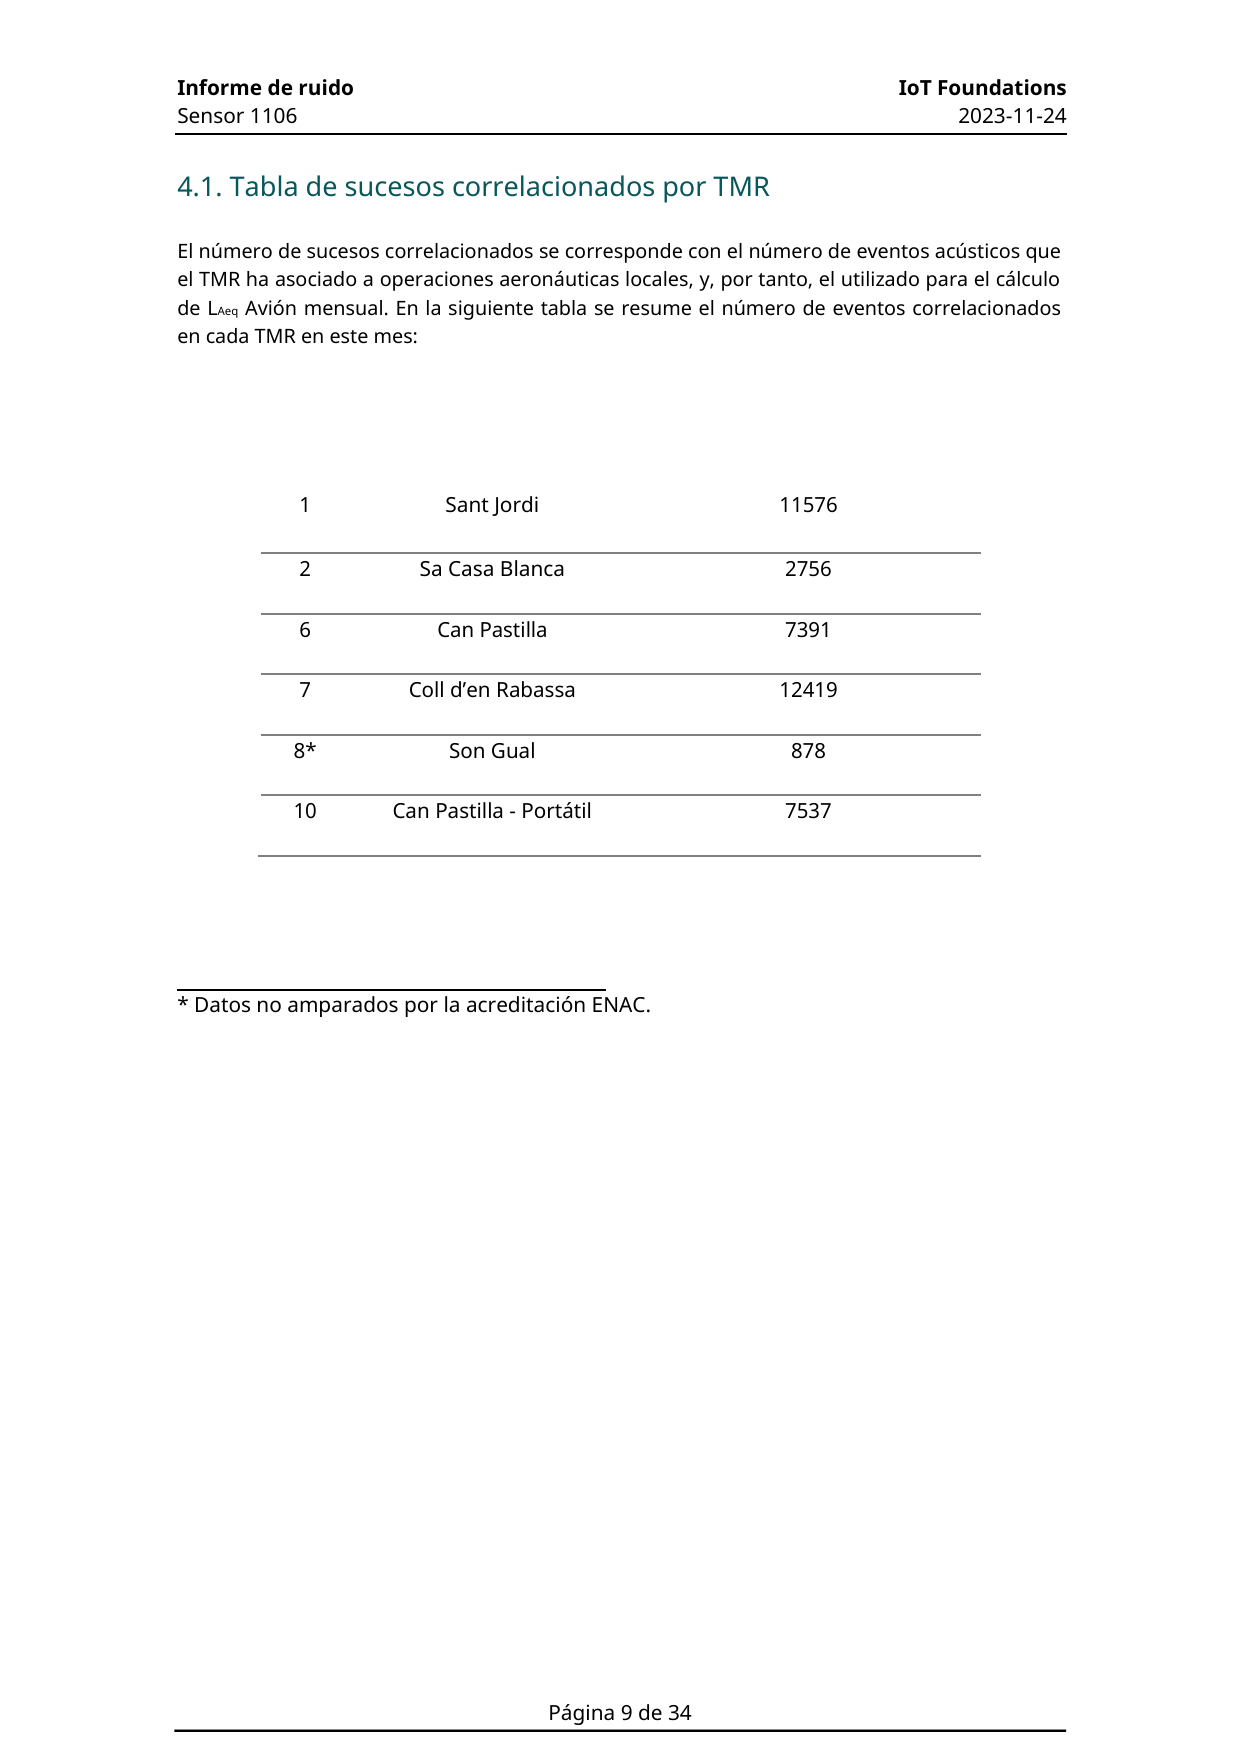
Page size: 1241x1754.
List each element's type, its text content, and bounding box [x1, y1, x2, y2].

table_cell [635, 469, 981, 490]
text 4.1. Tabla de sucesos correlacionados por TMR [177, 168, 1090, 205]
table_cell Can Pastilla - Portátil [349, 796, 635, 835]
table_cell [261, 533, 349, 552]
table_cell [261, 835, 349, 855]
table_cell [349, 775, 635, 794]
table_cell 7537 [635, 796, 981, 835]
table_cell Sensor 1106 [175, 102, 575, 130]
table_header SUCESOS CORRELACIONADOS [635, 412, 981, 469]
table_cell 878 [635, 736, 981, 774]
table_cell 1 [261, 490, 349, 532]
table_cell [349, 593, 635, 613]
table_cell 2756 [635, 554, 981, 593]
table_cell Sant Jordi [349, 490, 635, 532]
table_cell 7391 [635, 615, 981, 653]
text Página 9 de 34 [150, 1698, 1089, 1726]
table_header TMR [261, 412, 349, 469]
table_cell [635, 835, 981, 855]
table_header Informe de ruido [175, 73, 575, 102]
table_cell [261, 469, 349, 490]
table_header IoT Foundations [575, 73, 1067, 102]
table_cell 8* [261, 736, 349, 774]
table_cell Sa Casa Blanca [349, 554, 635, 593]
text El número de sucesos correlacionados se corresponde con el número de eventos acústicos que el TMR ha asociado a operaciones aeronáuticas locales, y, por tanto, el utilizado para el cálculo de LAeq Avión mensual. En la siguiente tabla se resume el número de eventos correlacionados en cada TMR en este mes: [177, 237, 1062, 349]
table_cell 2 [261, 554, 349, 593]
table_cell [261, 654, 349, 673]
table_cell 10 [261, 796, 349, 835]
table_cell 11576 [635, 490, 981, 532]
table_cell [261, 593, 349, 613]
table_cell 6 [261, 615, 349, 653]
table_cell 2023-11-24 [575, 102, 1067, 130]
table_header LOCALIZACIÓN [349, 412, 635, 469]
table_cell [635, 593, 981, 613]
table_cell [635, 654, 981, 673]
table_cell [261, 714, 349, 734]
table_cell [635, 533, 981, 552]
text * Datos no amparados por la acreditación ENAC. [177, 990, 1090, 1018]
table_cell 12419 [635, 675, 981, 714]
table_cell [635, 714, 981, 734]
table_cell [349, 654, 635, 673]
table_cell [349, 714, 635, 734]
table_cell Coll d’en Rabassa [349, 675, 635, 714]
table_cell [349, 533, 635, 552]
table_cell [349, 469, 635, 490]
table_cell [261, 775, 349, 794]
table_cell [635, 775, 981, 794]
table_cell Son Gual [349, 736, 635, 774]
table_cell [349, 835, 635, 855]
table_cell 7 [261, 675, 349, 714]
table_cell Can Pastilla [349, 615, 635, 653]
